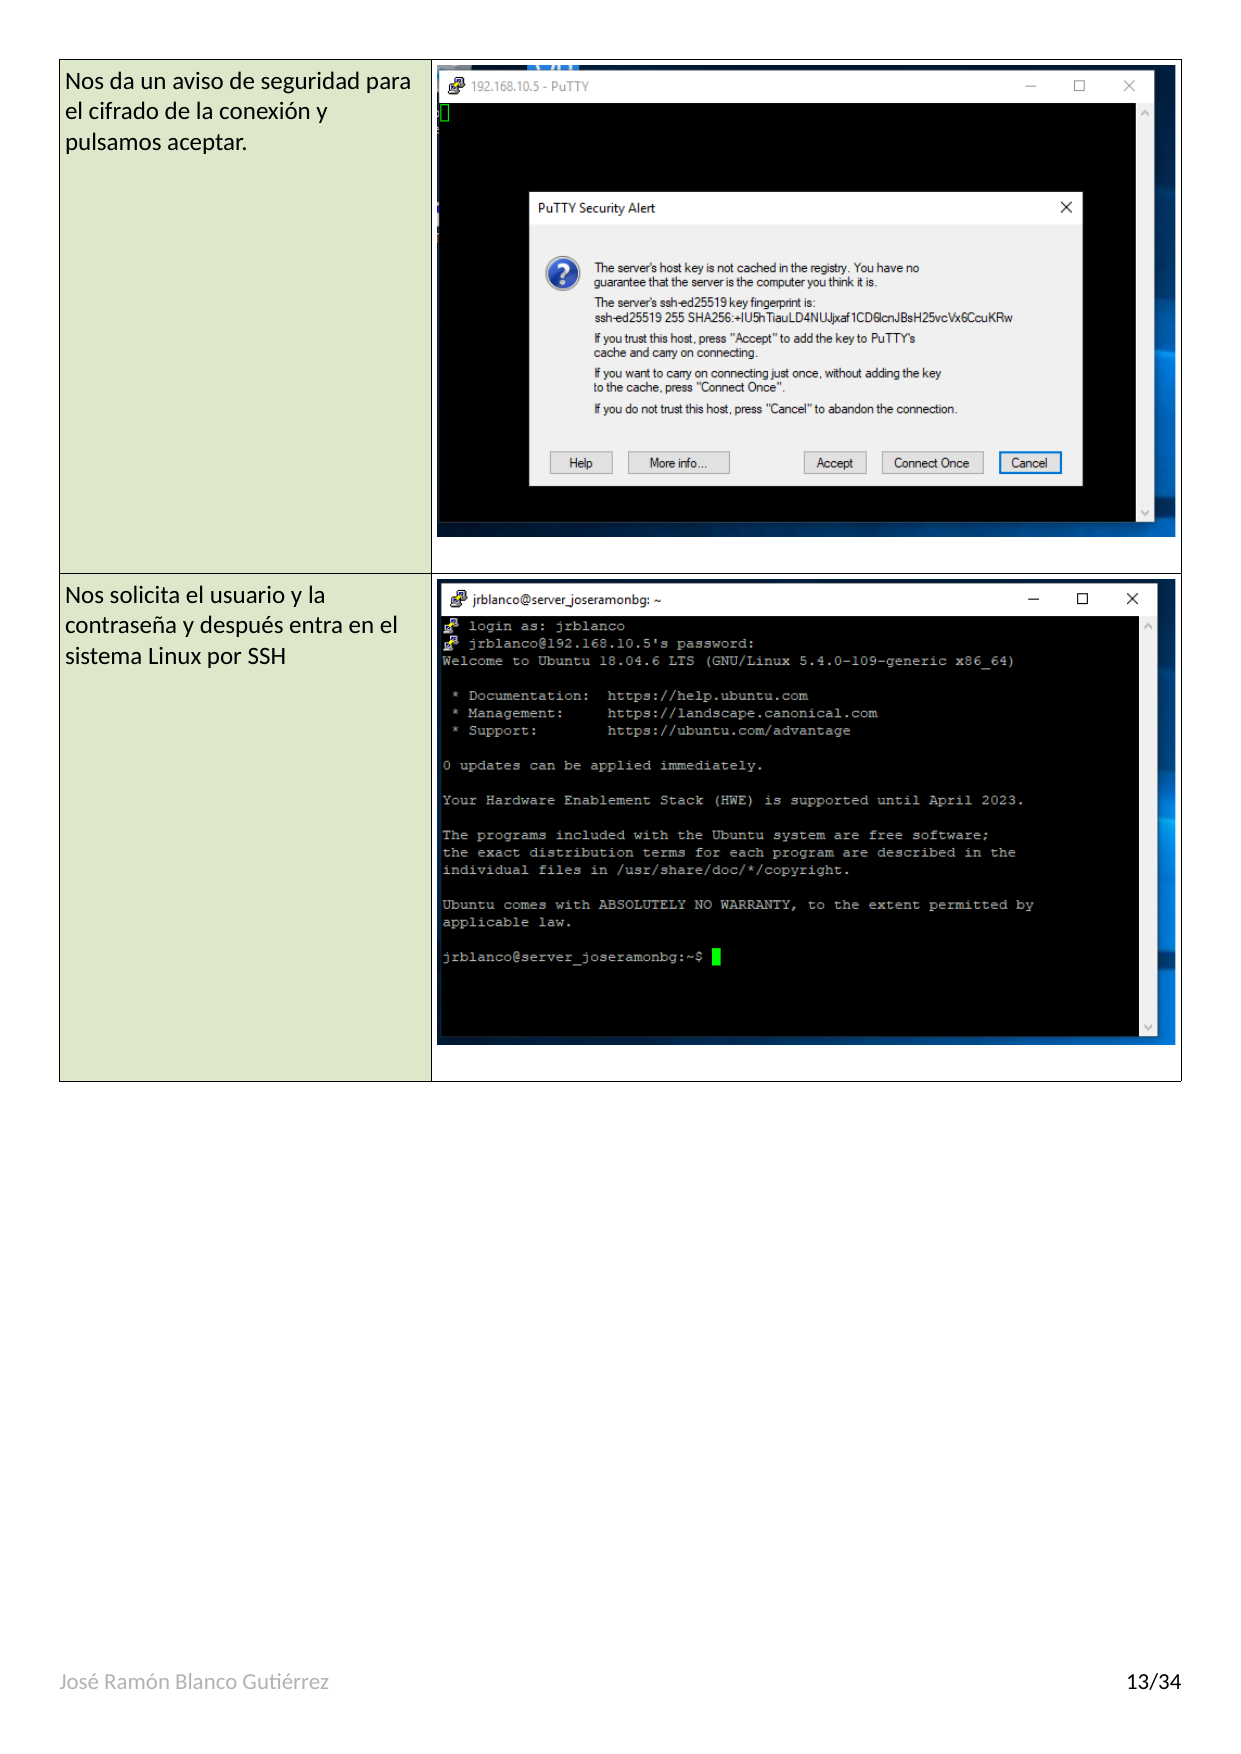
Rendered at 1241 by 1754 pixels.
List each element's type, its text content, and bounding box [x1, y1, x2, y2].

table_cell Nos solicita el usuario y la contraseña y después entra en el sistema Linux por SSH [60, 574, 431, 1081]
table_cell [432, 574, 1181, 1081]
picture [437, 579, 1176, 1045]
picture [437, 65, 1176, 537]
table_cell Nos da un aviso de seguridad para el cifrado de la conexión y pulsamos aceptar. [60, 60, 431, 573]
table_cell [432, 60, 1181, 573]
